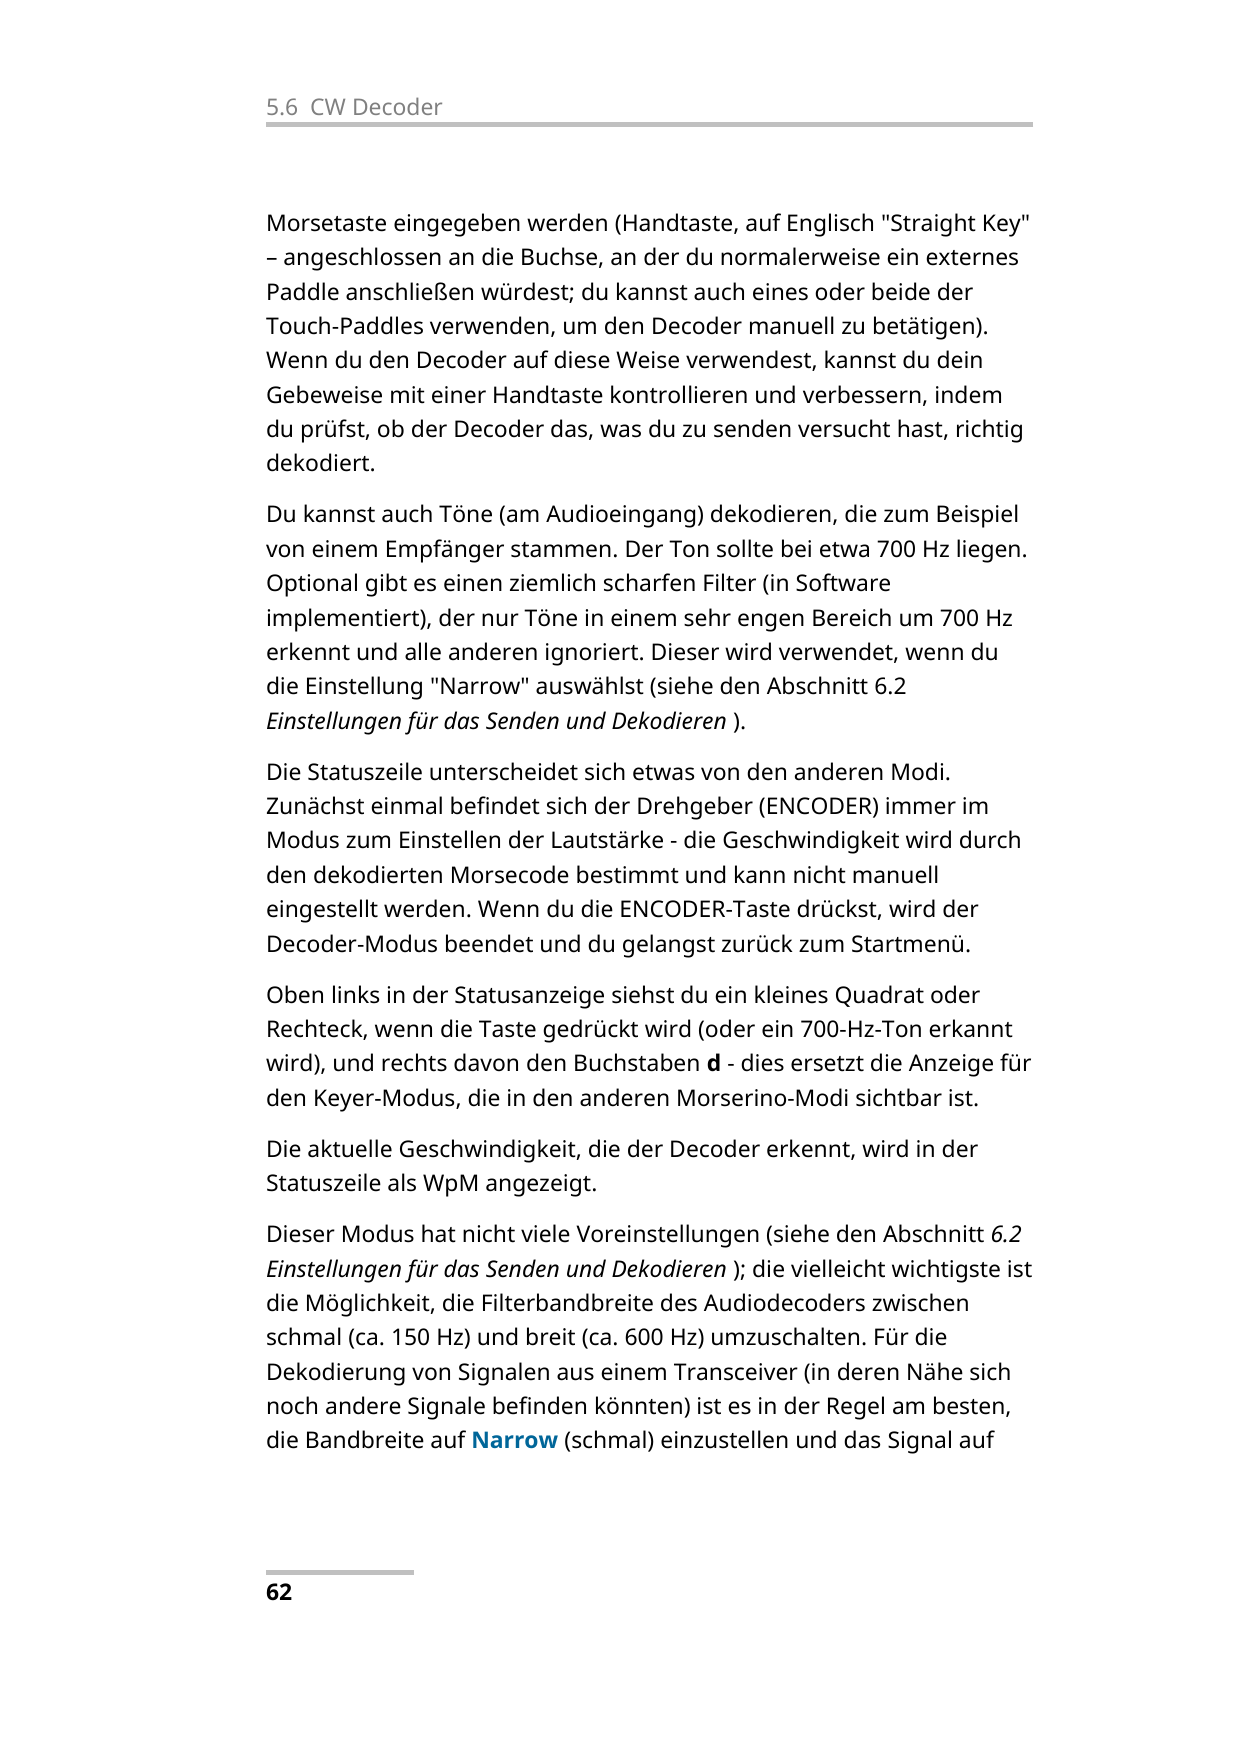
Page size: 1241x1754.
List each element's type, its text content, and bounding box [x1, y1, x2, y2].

text Die Statuszeile unterscheidet sich etwas von den anderen Modi. Zunächst einmal befindet sich der Drehgeber (ENCODER) immer im Modus zum Einstellen der Lautstärke - die Geschwindigkeit wird durch den dekodierten Morsecode bestimmt und kann nicht manuell eingestellt werden. Wenn du die ENCODER-Taste drückst, wird der Decoder-Modus beendet und du gelangst zurück zum Startmenü. [266, 756, 1033, 959]
text Morsetaste eingegeben werden (Handtaste, auf Englisch "Straight Key" – angeschlossen an die Buchse, an der du normalerweise ein externes Paddle anschließen würdest; du kannst auch eines oder beide der Touch-Paddles verwenden, um den Decoder manuell zu betätigen). Wenn du den Decoder auf diese Weise verwendest, kannst du dein Gebeweise mit einer Handtaste kontrollieren und verbessern, indem du prüfst, ob der Decoder das, was du zu senden versucht hast, richtig dekodiert. [266, 207, 1033, 479]
text Oben links in der Statusanzeige siehst du ein kleines Quadrat oder Rechteck, wenn die Taste gedrückt wird (oder ein 700-Hz-Ton erkannt wird), und rechts davon den Buchstaben d - dies ersetzt die Anzeige für den Keyer-Modus, die in den anderen Morserino-Modi sichtbar ist. [266, 979, 1033, 1113]
text Du kannst auch Töne (am Audioeingang) dekodieren, die zum Beispiel von einem Empfänger stammen. Der Ton sollte bei etwa 700 Hz liegen. Optional gibt es einen ziemlich scharfen Filter (in Software implementiert), der nur Töne in einem sehr engen Bereich um 700 Hz erkennt und alle anderen ignoriert. Dieser wird verwendet, wenn du die Einstellung "Narrow" auswählst (siehe den Abschnitt 6.2 Einstellungen für das Senden und Dekodieren ). [266, 498, 1033, 736]
text Die aktuelle Geschwindigkeit, die der Decoder erkennt, wird in der Statuszeile als WpM angezeigt. [266, 1133, 1033, 1198]
text Dieser Modus hat nicht viele Voreinstellungen (siehe den Abschnitt 6.2 Einstellungen für das Senden und Dekodieren ); die vielleicht wichtigste ist die Möglichkeit, die Filterbandbreite des Audiodecoders zwischen schmal (ca. 150 Hz) und breit (ca. 600 Hz) umzuschalten. Für die Dekodierung von Signalen aus einem Transceiver (in deren Nähe sich noch andere Signale befinden könnten) ist es in der Regel am besten, die Bandbreite auf Narrow (schmal) einzustellen und das Signal auf [266, 1218, 1033, 1456]
